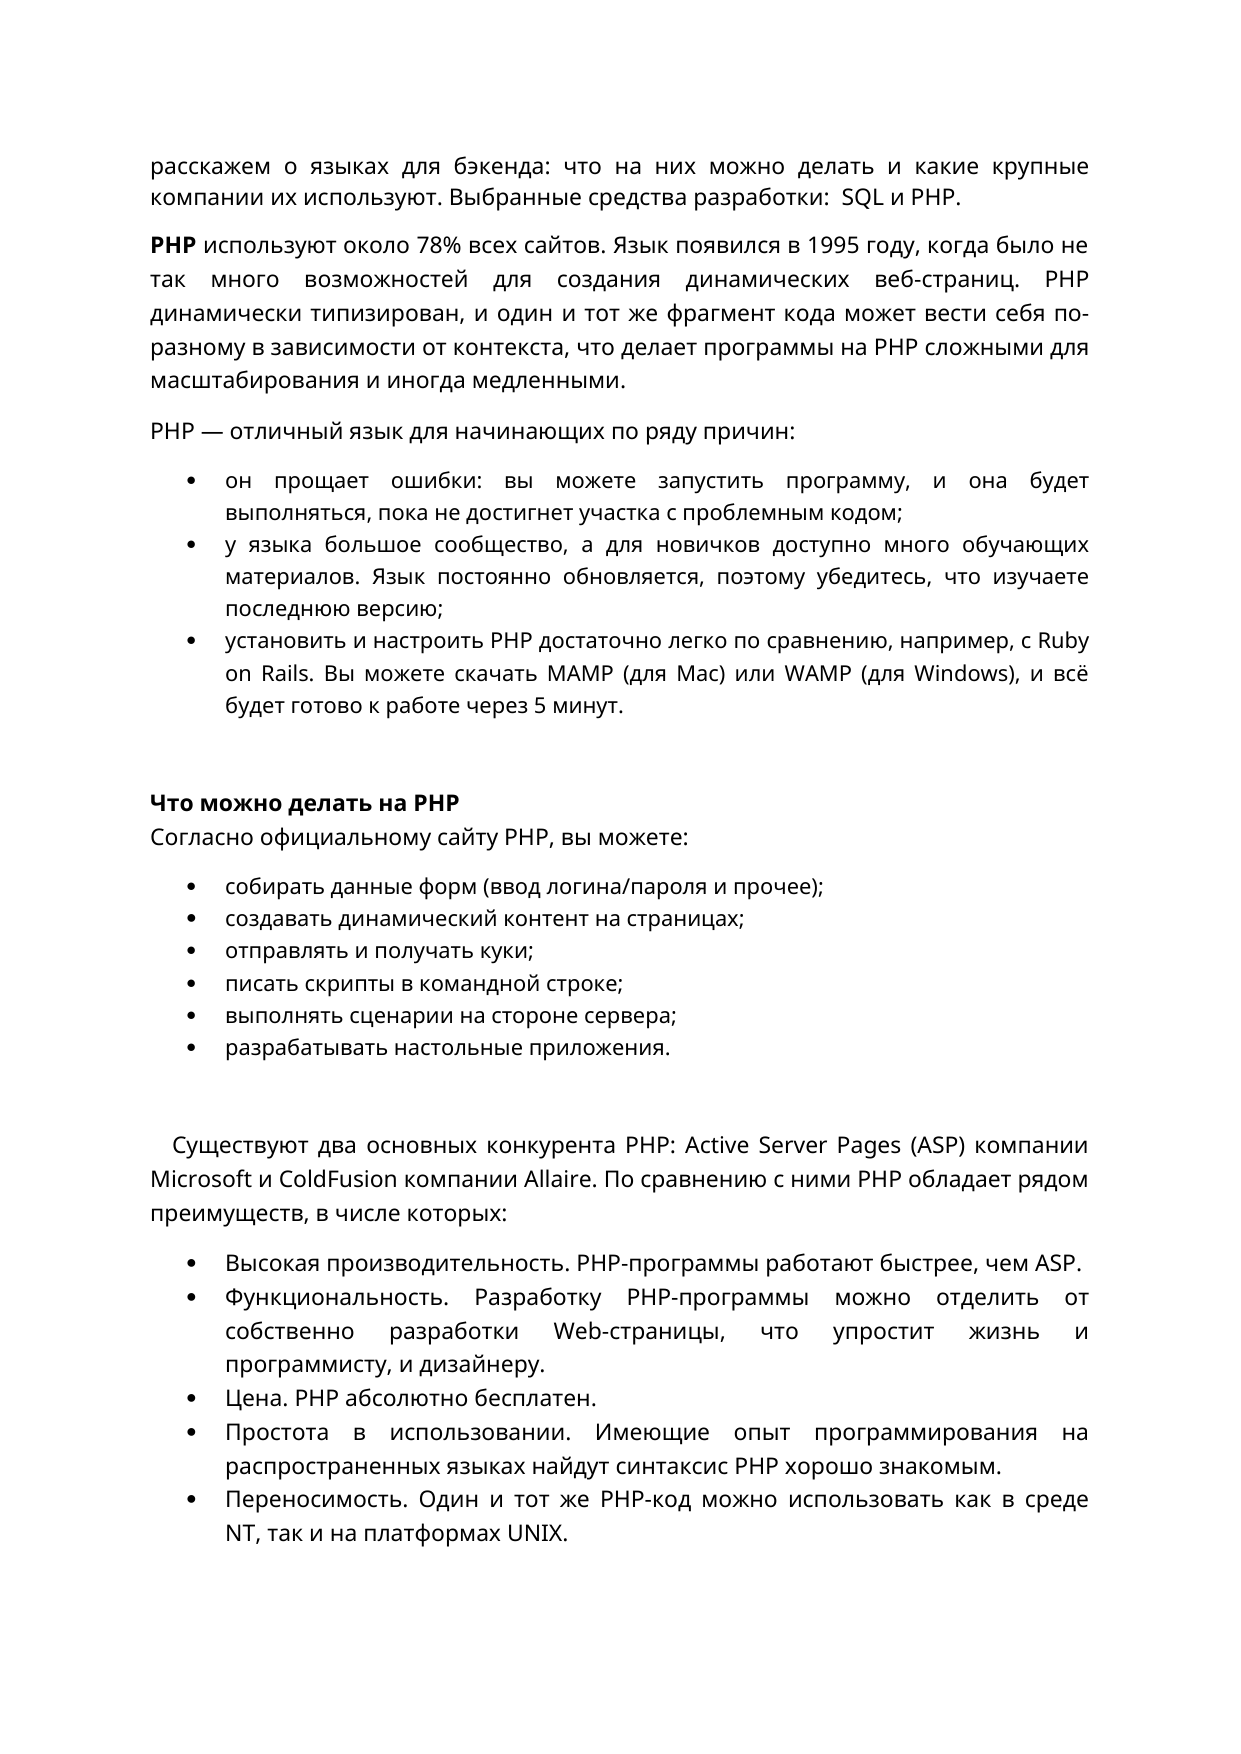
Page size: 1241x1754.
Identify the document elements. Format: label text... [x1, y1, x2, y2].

list Переносимость. Один и тот же PHP-код можно использовать как в среде NT, так и на платформах UNIX. [187, 1483, 1090, 1548]
text PHP — отличный язык для начинающих по ряду причин: [150, 414, 1090, 446]
list Функциональность. Разработку PHP-программы можно отделить от собственно разработки Web-страницы, что упростит жизнь и программисту, и дизайнеру. [187, 1281, 1090, 1379]
text расскажем о языках для бэкенда: что на них можно делать и какие крупные компании их используют. Выбранные средства разработки: SQL и PHP. [150, 150, 1090, 212]
list отправлять и получать куки; [187, 935, 1090, 965]
list Цена. PHP абсолютно бесплатен. [187, 1382, 1090, 1413]
list разрабатывать настольные приложения. [187, 1032, 1090, 1061]
list выполнять сценарии на стороне сервера; [187, 999, 1090, 1029]
list Простота в использовании. Имеющие опыт программирования на распространенных языках найдут синтаксис PHP хорошо знакомым. [187, 1416, 1090, 1481]
text Согласно официальному сайту PHP, вы можете: [150, 821, 1090, 852]
list Высокая производительность. PHP-программы работают быстрее, чем ASP. [187, 1247, 1090, 1278]
text Существуют два основных конкурента PHP: Active Server Pages (ASP) компании Microsoft и ColdFusion компании Allaire. По сравнению с ними PHP обладает рядом преимуществ, в числе которых: [150, 1129, 1090, 1228]
text PHP используют около 78% всех сайтов. Язык появился в 1995 году, когда было не так много возможностей для создания динамических веб-страниц. PHP динамически типизирован, и один и тот же фрагмент кода может вести себя по-разному в зависимости от контекста, что делает программы на PHP сложными для масштабирования и иногда медленными. [150, 229, 1090, 395]
list создавать динамический контент на страницах; [187, 903, 1090, 933]
list он прощает ошибки: вы можете запустить программу, и она будет выполняться, пока не достигнет участка с проблемным кодом; [187, 465, 1090, 527]
subtitle Что можно делать на PHP [150, 787, 1090, 818]
list установить и настроить PHP достаточно легко по сравнению, например, с Ruby on Rails. Вы можете скачать MAMP (для Mac) или WAMP (для Windows), и всё будет готово к работе через 5 минут. [187, 625, 1090, 719]
list писать скрипты в командной строке; [187, 967, 1090, 997]
list собирать данные форм (ввод логина/пароля и прочее); [187, 871, 1090, 901]
list у языка большое сообщество, а для новичков доступно много обучающих материалов. Язык постоянно обновляется, поэтому убедитесь, что изучаете последнюю версию; [187, 529, 1090, 623]
